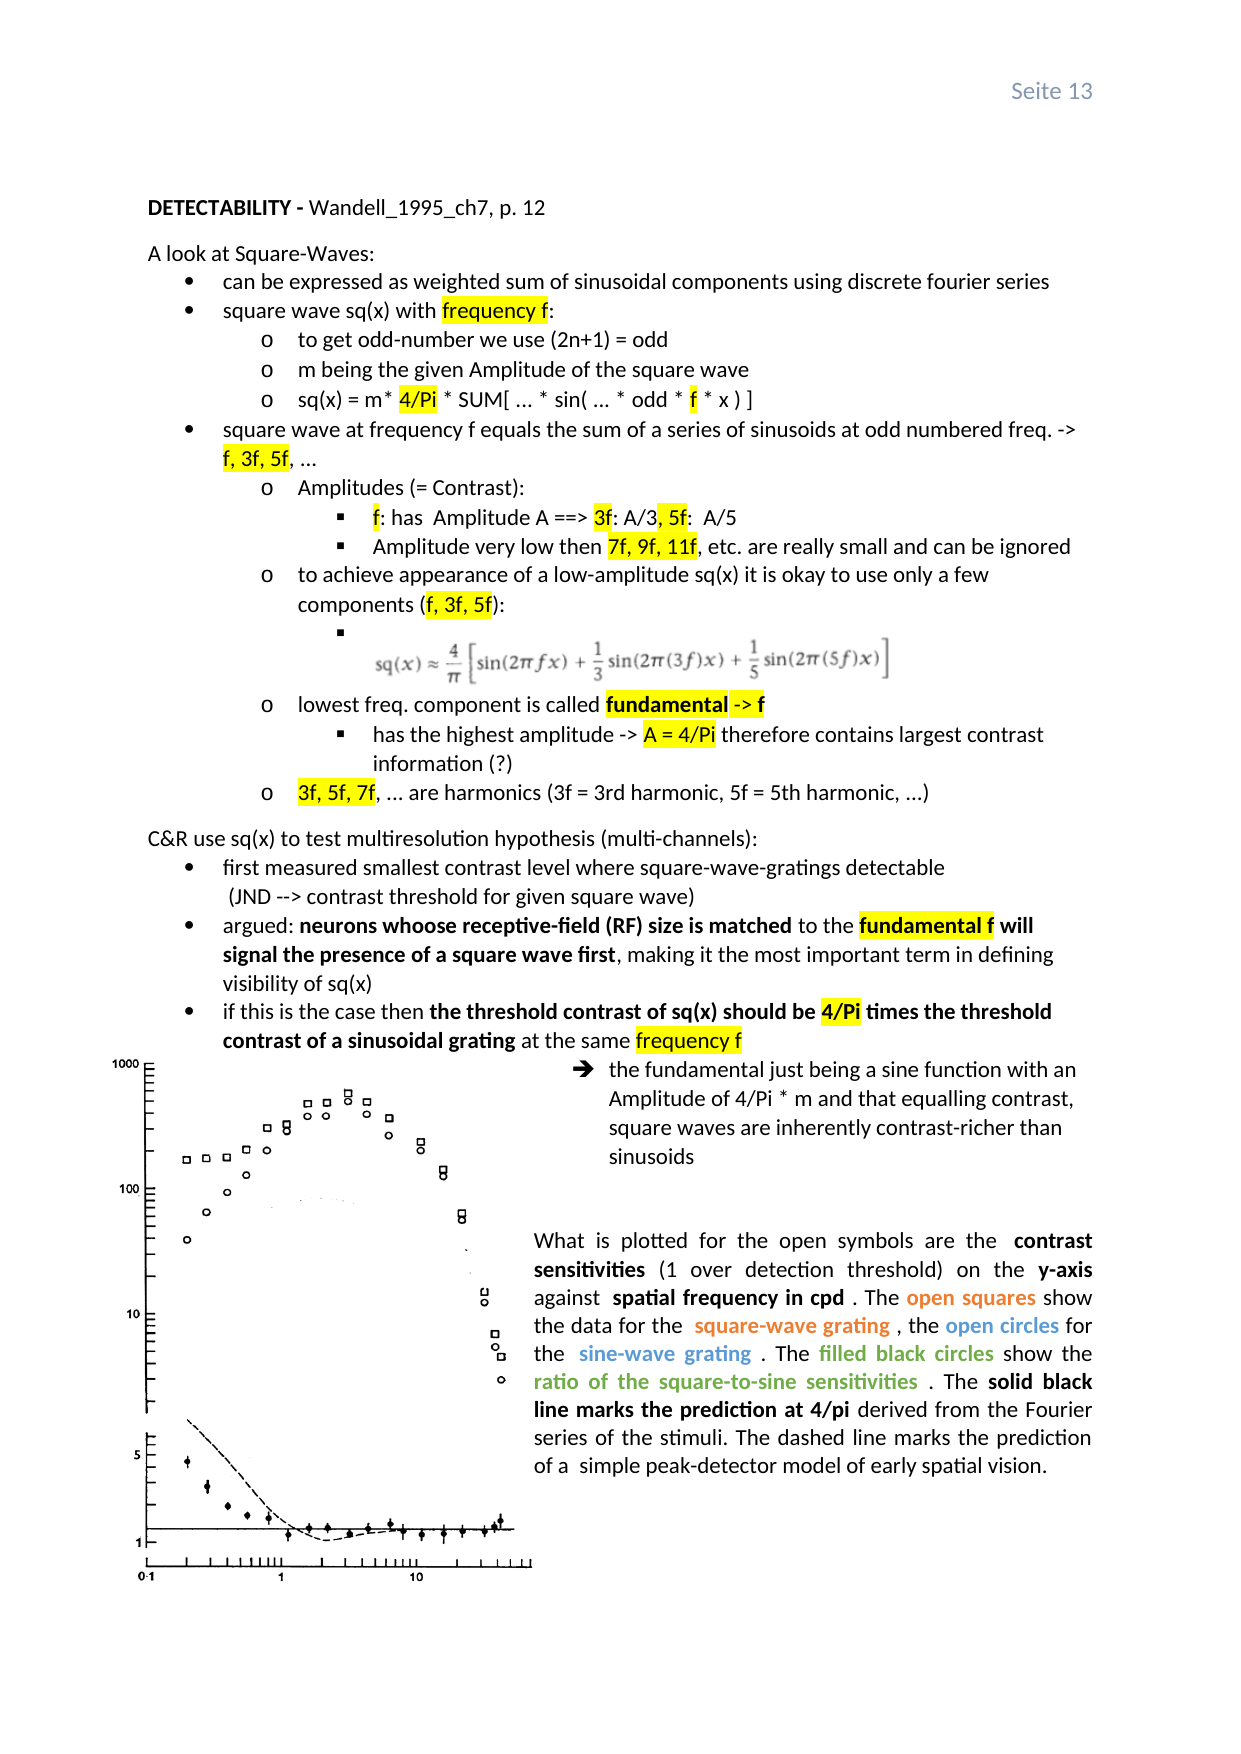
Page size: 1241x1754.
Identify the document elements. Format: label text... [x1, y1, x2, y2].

list first measured smallest contrast level where square-wave-gratings detectable (JND --> contrast threshold for given square wave) [185, 853, 1093, 910]
list to get odd-number we use (2n+1) = odd [260, 325, 1093, 354]
list if this is the case then the threshold contrast of sq(x) should be 4/Pi times the threshold contrast of a sinusoidal grating at the same frequency f [185, 997, 1093, 1054]
list m being the given Amplitude of the square wave [260, 355, 1093, 384]
text What is plotted for the open symbols are the contrast sensitivities (1 over detection threshold) on the y-axis against spatial frequency in cpd . The open squares show the data for the square-wave grating , the open circles for the sine-wave grating . The filled black circles show the ratio of the square-to-sine sensitivities . The solid black line marks the prediction at 4/pi derived from the Fourier series of the stimuli. The dashed line marks the prediction of a simple peak-detector model of early spatial vision. [534, 1227, 1093, 1479]
list square wave sq(x) with frequency f: [185, 296, 1093, 324]
list the fundamental just being a sine function with an Amplitude of 4/Pi * m and that equalling contrast, square waves are inherently contrast-richer than sinusoids [534, 1055, 1093, 1170]
list 3f, 5f, 7f, ... are harmonics (3f = 3rd harmonic, 5f = 5th harmonic, ...) [260, 778, 1093, 807]
list sq(x) = m* 4/Pi * SUM[ ... * sin( ... * odd * f * x ) ] [260, 385, 1093, 414]
text C&R use sq(x) to test multiresolution hypothesis (multi-channels): [148, 824, 1093, 852]
list lowest freq. component is called fundamental -> f [260, 690, 1093, 719]
list argued: neurons whoose receptive-field (RF) size is matched to the fundamental f will signal the presence of a square wave first, making it the most important term in defining visibility of sq(x) [185, 911, 1093, 997]
list Amplitude very low then 7f, 9f, 11f, etc. are really small and can be ignored [335, 532, 1093, 560]
list Amplitudes (= Contrast): [260, 473, 1093, 502]
list square wave at frequency f equals the sum of a series of sinusoids at odd numbered freq. -> f, 3f, 5f, ... [185, 415, 1093, 472]
list to achieve appearance of a low-amplitude sq(x) it is okay to use only a few components (f, 3f, 5f): [260, 561, 1093, 619]
list has the highest amplitude -> A = 4/Pi therefore contains largest contrast information (?) [335, 720, 1093, 777]
text A look at Square-Waves: [148, 239, 1093, 267]
text DETECTABILITY - Wandell_1995_ch7, p. 12 [148, 193, 1093, 221]
list can be expressed as weighted sum of sinusoidal components using discrete fourier series [185, 267, 1093, 296]
list f: has Amplitude A ==> 3f: A/3, 5f: A/5 [335, 503, 1093, 531]
